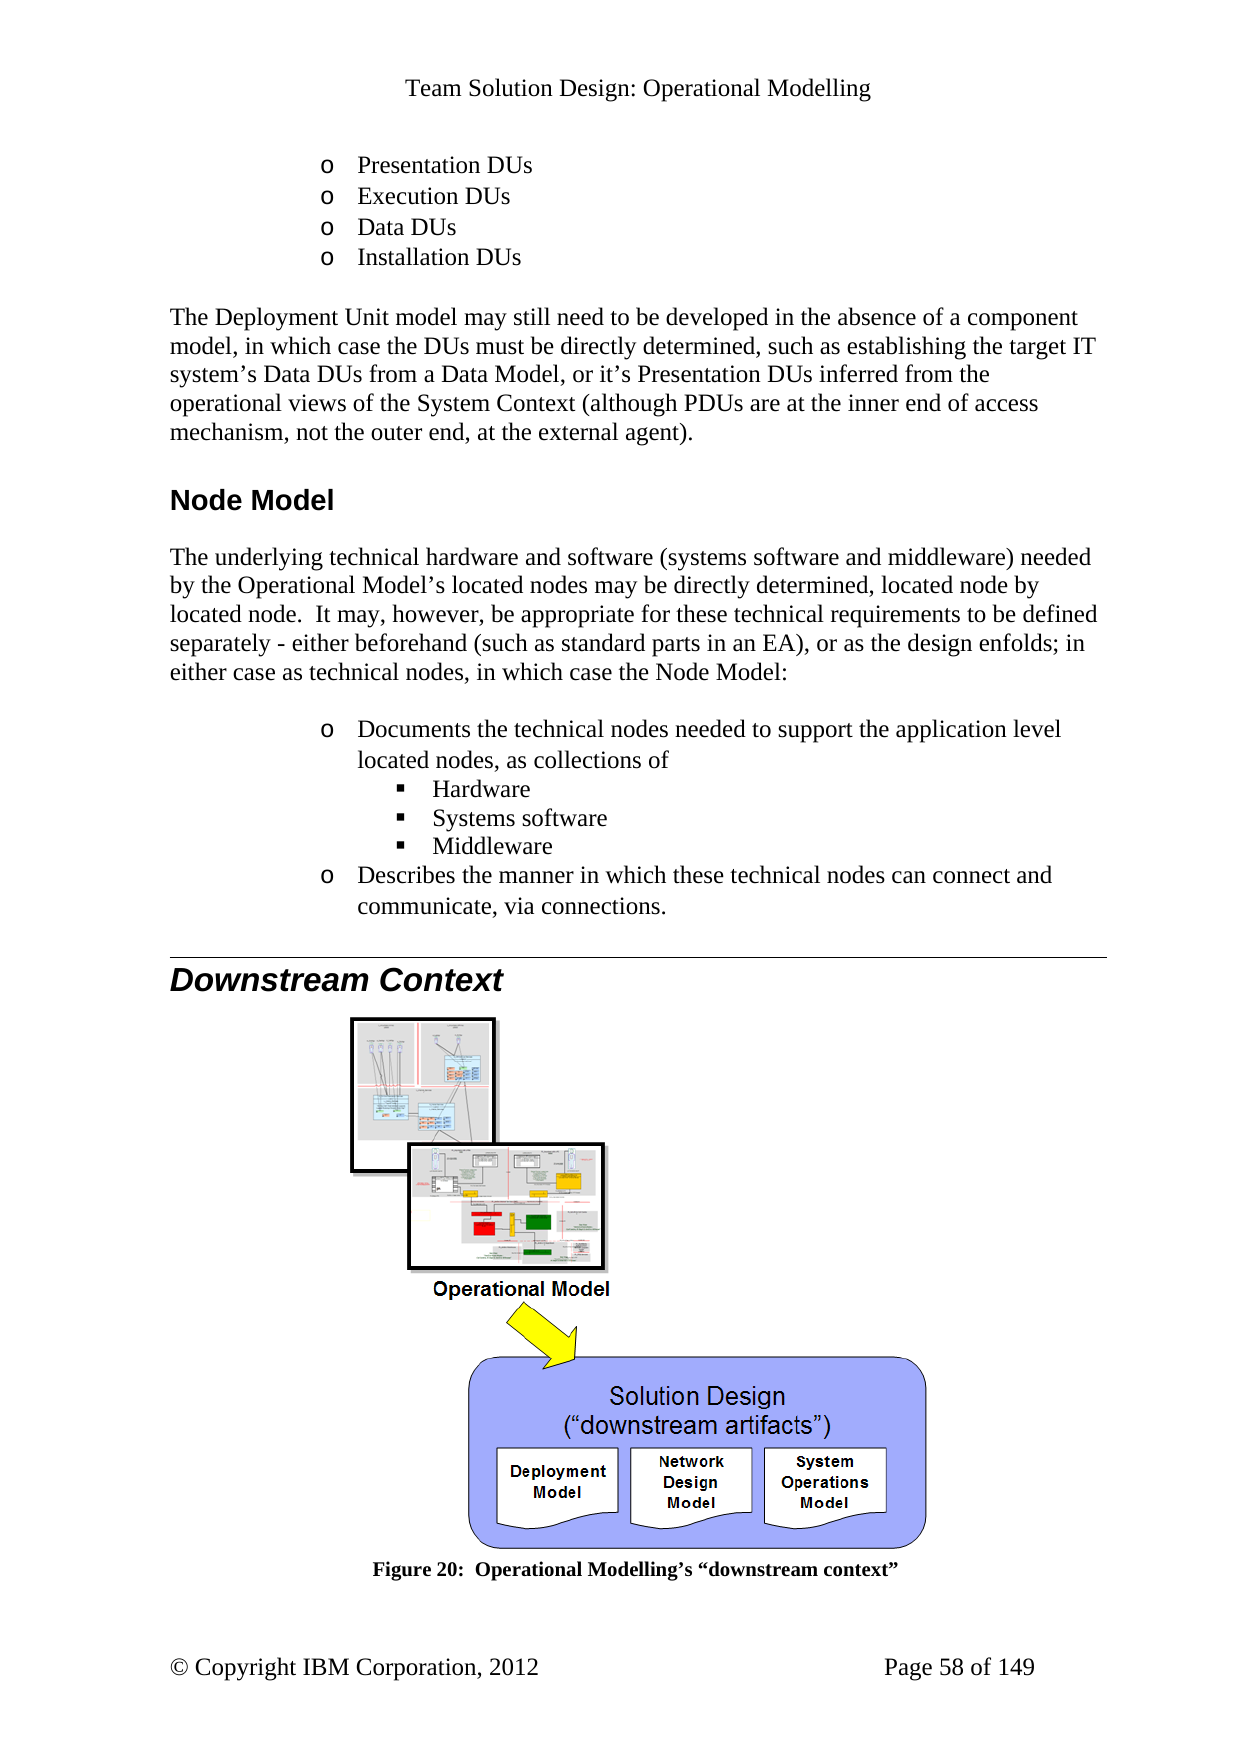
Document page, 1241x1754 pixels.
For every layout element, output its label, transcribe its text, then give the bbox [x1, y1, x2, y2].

text The underlying technical hardware and software (systems software and middleware) needed by the Operational Model’s located nodes may be directly determined, located node by located node. It may, however, be appropriate for these technical requirements to be defined separately - either beforehand (such as standard parts in an EA), or as the design enfolds; in either case as technical nodes, in which case the Node Model: [169, 542, 1107, 686]
list Data DUs [319, 212, 1107, 242]
list Presentation DUs [319, 150, 1107, 181]
list Installation DUs [319, 242, 1107, 273]
list Documents the technical nodes needed to support the application level located nodes, as collections of [319, 714, 1107, 774]
text The Deployment Unit model may still need to be developed in the absence of a component model, in which case the DUs must be directly determined, such as establishing the target IT system’s Data DUs from a Data Model, or it’s Presentation DUs inferred from the operational views of the System Context (although PDUs are at the inner end of access mechanism, not the outer end, at the external agent). [169, 302, 1107, 446]
text Figure 20: Operational Modelling’s “downstream context” [169, 1557, 1107, 1581]
list Execution DUs [319, 181, 1107, 212]
subtitle Node Model [169, 483, 1107, 517]
list Systems software [394, 803, 1107, 831]
picture [344, 1012, 932, 1556]
list Describes the manner in which these technical nodes can connect and communicate, via connections. [319, 860, 1107, 920]
list Hardware [394, 774, 1107, 803]
list Middleware [394, 831, 1107, 860]
subtitle Downstream Context [169, 958, 1107, 999]
